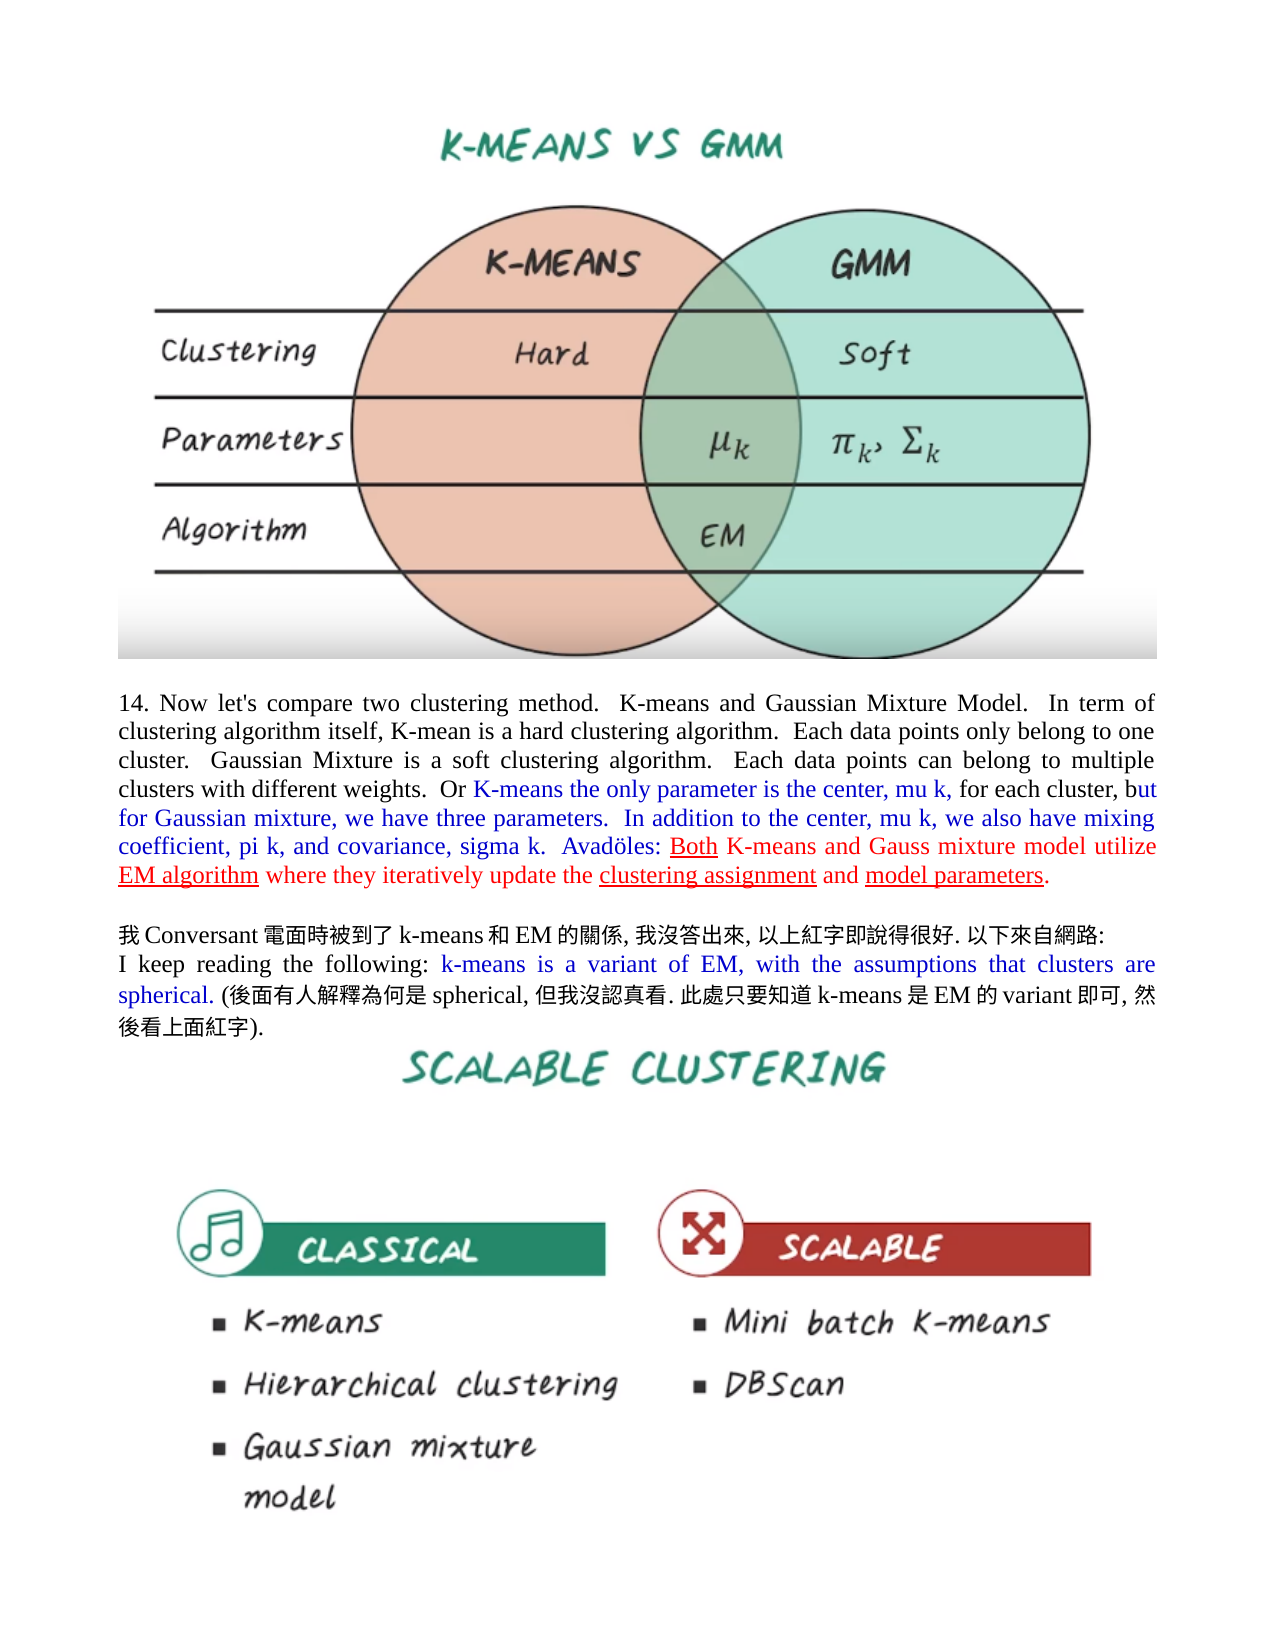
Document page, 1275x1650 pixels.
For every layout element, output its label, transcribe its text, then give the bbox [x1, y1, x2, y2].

picture [118, 118, 1157, 659]
picture [118, 1041, 1157, 1525]
text 14. Now let's compare two clustering method. K-means and Gaussian Mixture Model. In term of clustering algorithm itself, K-mean is a hard clustering algorithm. Each data points only belong to one cluster. Gaussian Mixture is a soft clustering algorithm. Each data points can belong to multiple clusters with different weights. Or K-means the only parameter is the center, mu k, for each cluster, but for Gaussian mixture, we have three parameters. In addition to the center, mu k, we also have mixing coefficient, pi k, and covariance, sigma k. Avadöles: Both K-means and Gauss mixture model utilize EM algorithm where they iteratively update the clustering assignment and model parameters. [118, 688, 1157, 889]
text 我Conversant電面時被到了k-means和EM的關係, 我沒答出來, 以上紅字即說得很好. 以下來自網路: [118, 918, 1157, 949]
text I keep reading the following: k-means is a variant of EM, with the assumptions that clusters are spherical. (後面有人解釋為何是spherical, 但我沒認真看. 此處只要知道k-means是EM的variant即可, 然後看上面紅字). [118, 949, 1157, 1041]
